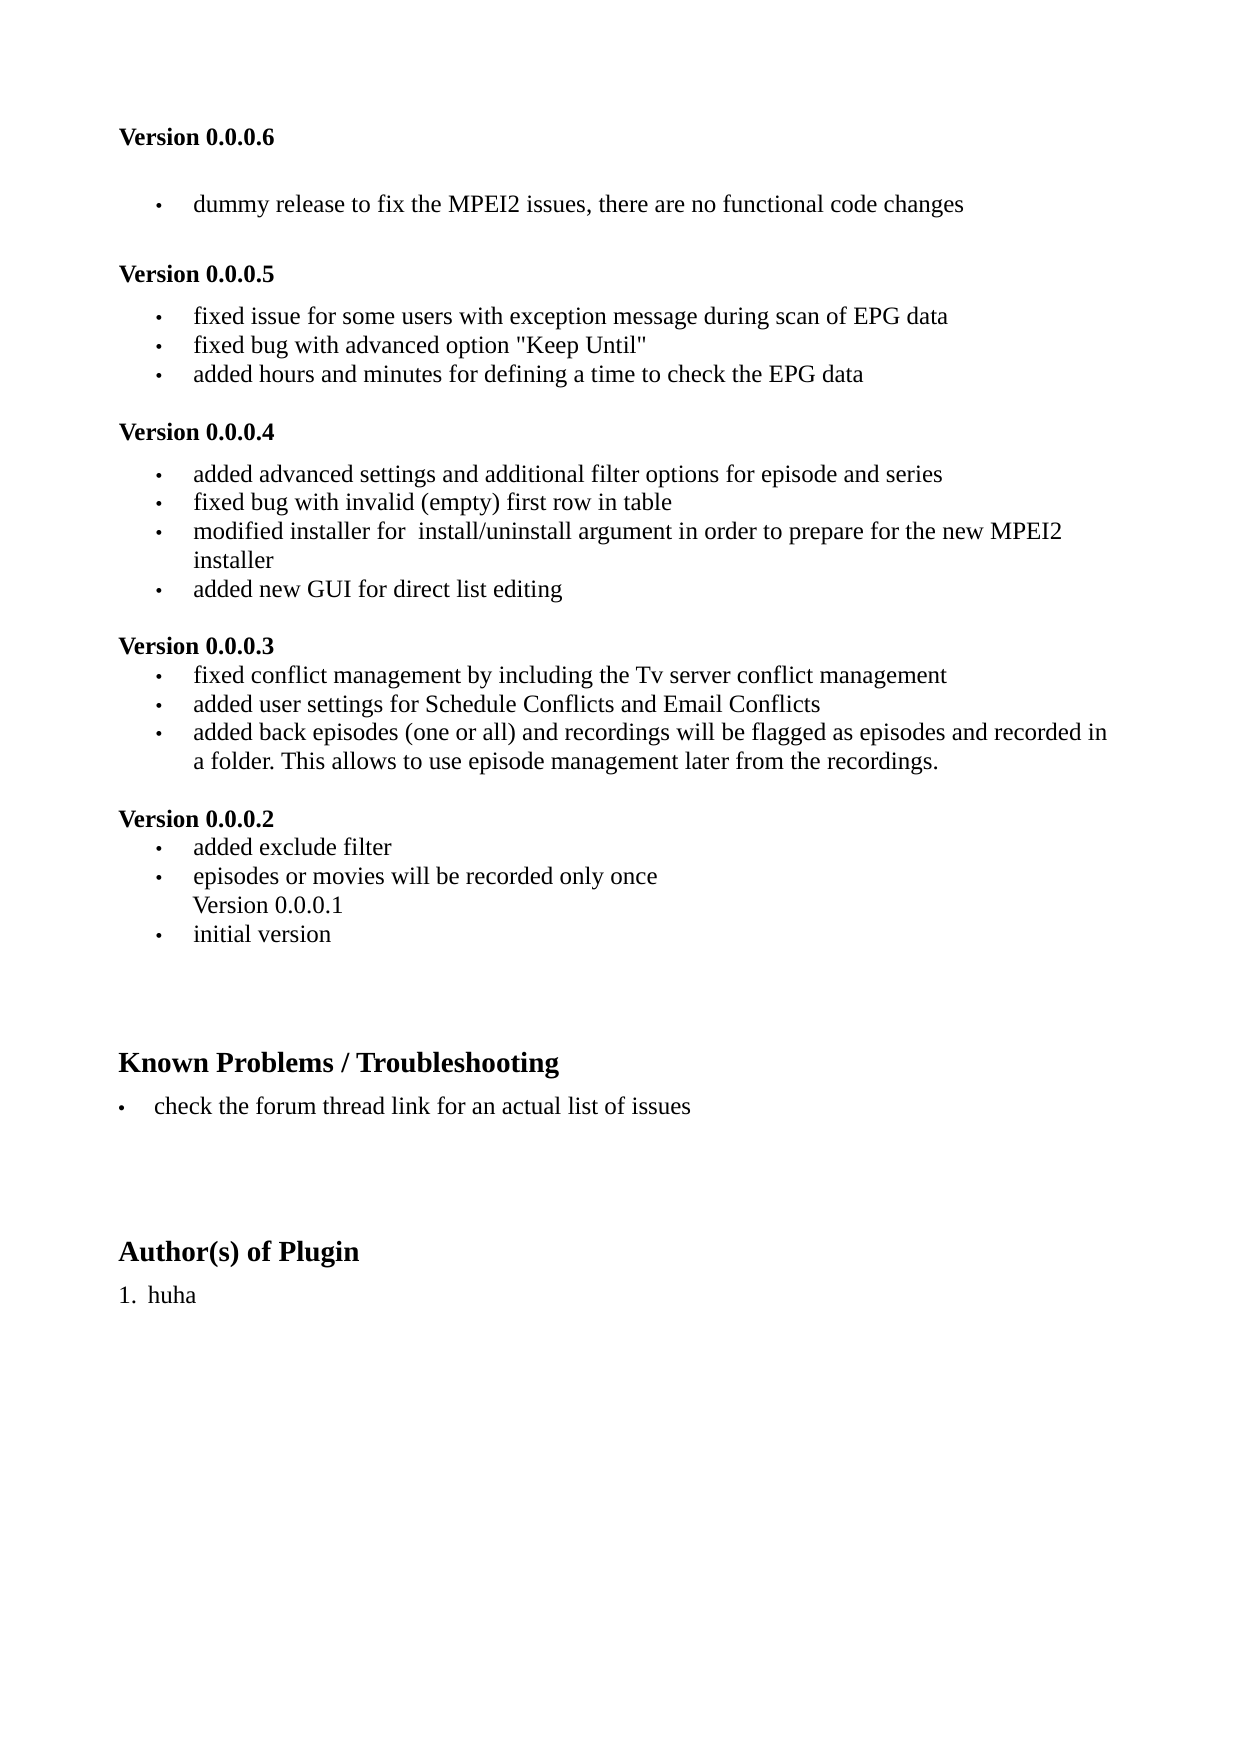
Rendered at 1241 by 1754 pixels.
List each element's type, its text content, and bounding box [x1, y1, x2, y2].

list initial version [156, 919, 1122, 947]
text Version 0.0.0.3 [118, 631, 1122, 660]
list added advanced settings and additional filter options for episode and series [156, 459, 1122, 487]
list added user settings for Schedule Conflicts and Email Conflicts [156, 689, 1122, 717]
list added new GUI for direct list editing [156, 574, 1122, 602]
list fixed bug with invalid (empty) first row in table [156, 487, 1122, 516]
text Version 0.0.0.1 [118, 890, 1122, 919]
text Version 0.0.0.4 [45, 413, 1119, 446]
text Author(s) of Plugin [118, 1234, 1122, 1268]
list fixed issue for some users with exception message during scan of EPG data [156, 301, 1122, 330]
text Version 0.0.0.2 [118, 804, 1122, 832]
list added hours and minutes for defining a time to check the EPG data [156, 359, 1122, 388]
list fixed conflict management by including the Tv server conflict management [156, 660, 1122, 689]
list huha [118, 1280, 1122, 1309]
text Version 0.0.0.5 [45, 255, 1119, 289]
list added exclude filter [156, 832, 1122, 861]
list added back episodes (one or all) and recordings will be flagged as episodes and recorded in a folder. This allows to use episode management later from the recordings. [156, 717, 1122, 775]
list modified installer for install/uninstall argument in order to prepare for the new MPEI2 installer [156, 516, 1122, 574]
text Known Problems / Troubleshooting [118, 1045, 1122, 1078]
text Version 0.0.0.6 [45, 118, 1119, 152]
list episodes or movies will be recorded only once [156, 861, 1122, 890]
list fixed bug with advanced option "Keep Until" [156, 330, 1122, 359]
list check the forum thread link for an actual list of issues [118, 1091, 1122, 1119]
list dummy release to fix the MPEI2 issues, there are no functional code changes [156, 189, 1122, 218]
